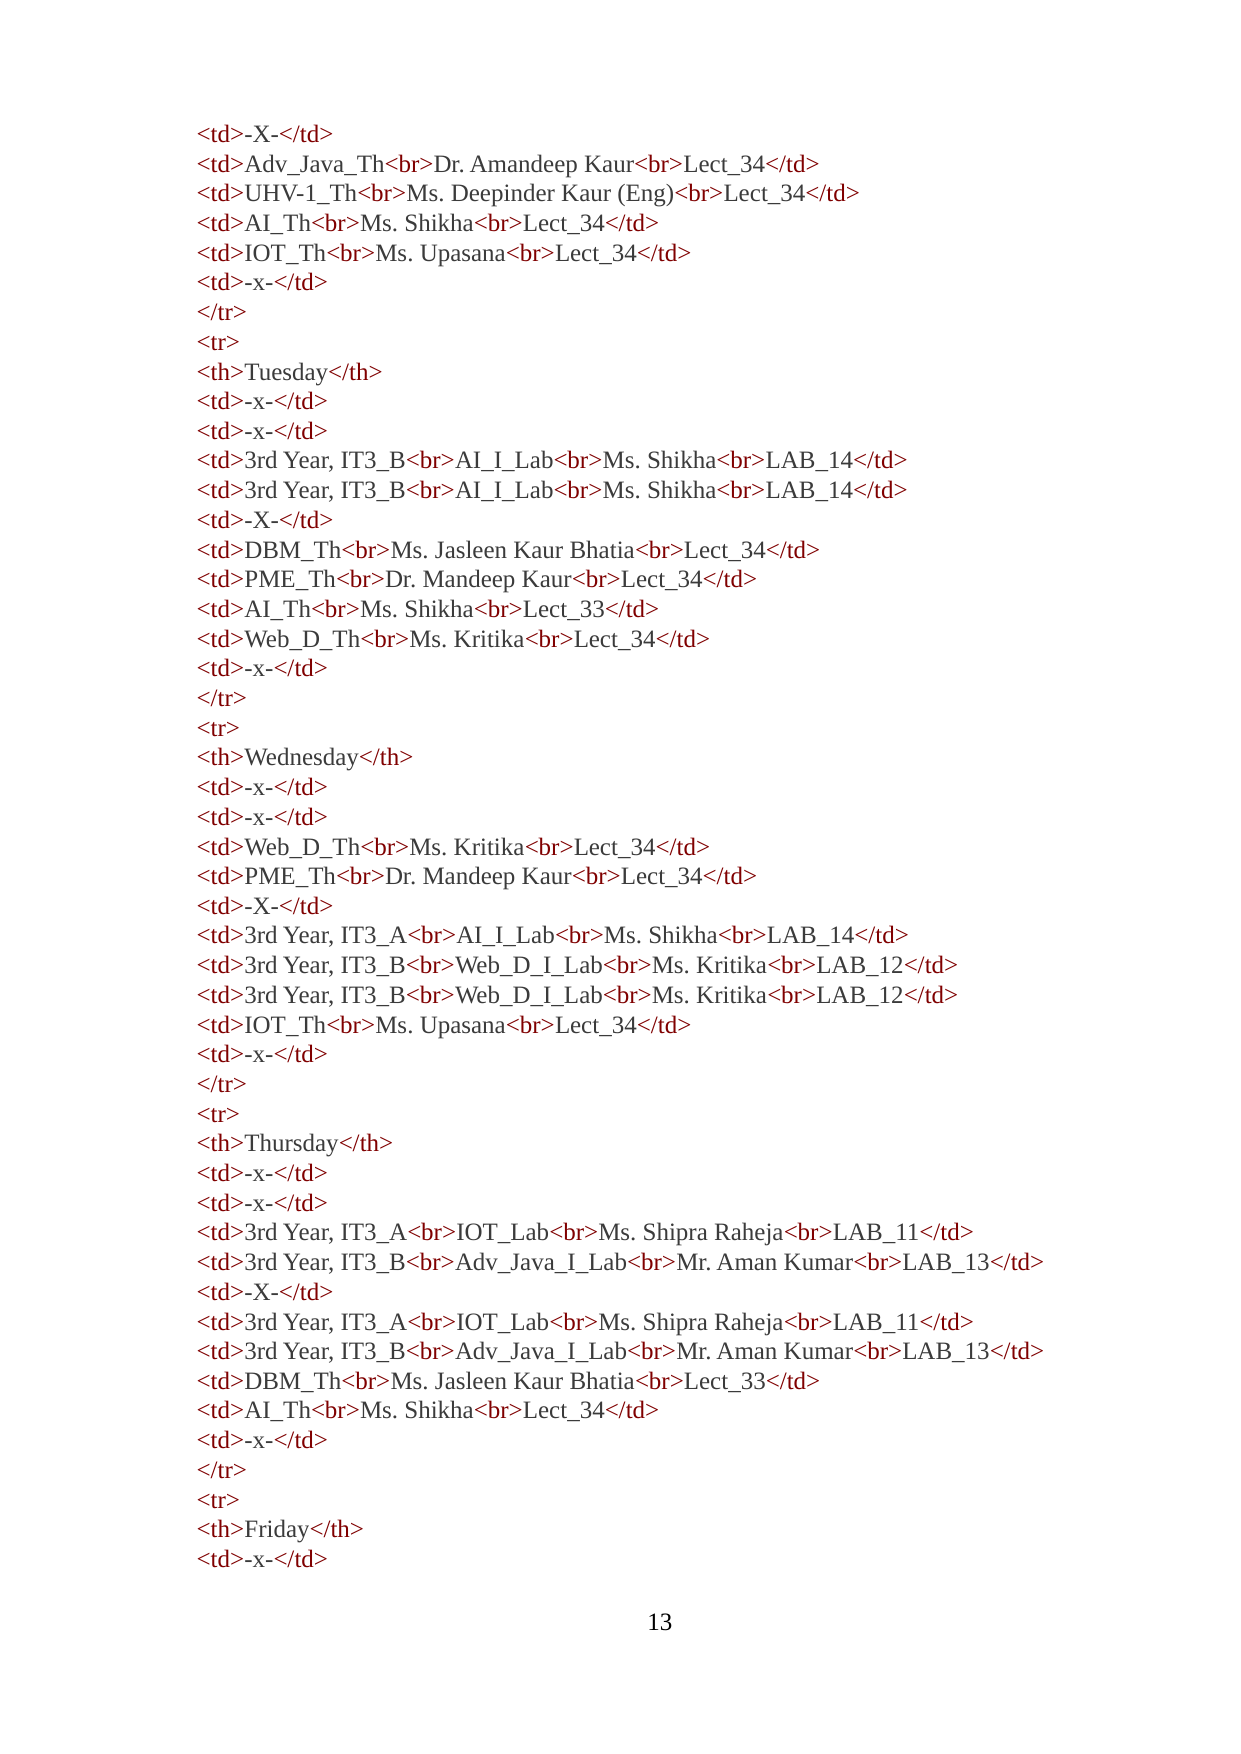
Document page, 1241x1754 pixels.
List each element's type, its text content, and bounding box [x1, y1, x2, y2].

text <td>3rd Year, IT3_A<br>IOT_Lab<br>Ms. Shipra Raheja<br>LAB_11</td> [196, 1306, 1122, 1335]
text <td>-x-</td> [196, 1424, 1122, 1454]
text </tr> [196, 1068, 1122, 1098]
text <tr> [196, 1484, 1122, 1513]
text <td>3rd Year, IT3_B<br>AI_I_Lab<br>Ms. Shikha<br>LAB_14</td> [196, 445, 1122, 474]
text <th>Tuesday</th> [196, 356, 1122, 385]
text <td>-X-</td> [196, 504, 1122, 534]
text <th>Thursday</th> [196, 1127, 1122, 1157]
text <td>-x-</td> [196, 1038, 1122, 1068]
text <th>Wednesday</th> [196, 742, 1122, 771]
text <td>-x-</td> [196, 267, 1122, 296]
text <td>-x-</td> [196, 1157, 1122, 1187]
text <td>-x-</td> [196, 1543, 1122, 1573]
text <td>3rd Year, IT3_B<br>Adv_Java_I_Lab<br>Mr. Aman Kumar<br>LAB_13</td> [196, 1335, 1122, 1365]
text <td>3rd Year, IT3_B<br>Adv_Java_I_Lab<br>Mr. Aman Kumar<br>LAB_13</td> [196, 1246, 1122, 1276]
text <td>AI_Th<br>Ms. Shikha<br>Lect_34</td> [196, 1395, 1122, 1424]
text <td>PME_Th<br>Dr. Mandeep Kaur<br>Lect_34</td> [196, 563, 1122, 593]
text <td>-x-</td> [196, 385, 1122, 415]
text <td>AI_Th<br>Ms. Shikha<br>Lect_33</td> [196, 593, 1122, 623]
text <td>Adv_Java_Th<br>Dr. Amandeep Kaur<br>Lect_34</td> [196, 148, 1122, 177]
text <td>-X-</td> [196, 118, 1122, 148]
text <td>-X-</td> [196, 1276, 1122, 1306]
text </tr> [196, 296, 1122, 326]
text <td>IOT_Th<br>Ms. Upasana<br>Lect_34</td> [196, 237, 1122, 267]
text </tr> [196, 1454, 1122, 1484]
text <td>-x-</td> [196, 771, 1122, 801]
text <td>UHV-1_Th<br>Ms. Deepinder Kaur (Eng)<br>Lect_34</td> [196, 177, 1122, 207]
text <td>3rd Year, IT3_A<br>AI_I_Lab<br>Ms. Shikha<br>LAB_14</td> [196, 920, 1122, 949]
text </tr> [196, 682, 1122, 712]
text <th>Friday</th> [196, 1513, 1122, 1543]
text <td>3rd Year, IT3_B<br>AI_I_Lab<br>Ms. Shikha<br>LAB_14</td> [196, 474, 1122, 504]
text <td>3rd Year, IT3_B<br>Web_D_I_Lab<br>Ms. Kritika<br>LAB_12</td> [196, 979, 1122, 1009]
text <td>-x-</td> [196, 1187, 1122, 1217]
text <td>3rd Year, IT3_A<br>IOT_Lab<br>Ms. Shipra Raheja<br>LAB_11</td> [196, 1217, 1122, 1246]
text <td>IOT_Th<br>Ms. Upasana<br>Lect_34</td> [196, 1009, 1122, 1038]
text <td>Web_D_Th<br>Ms. Kritika<br>Lect_34</td> [196, 623, 1122, 652]
text <td>AI_Th<br>Ms. Shikha<br>Lect_34</td> [196, 207, 1122, 237]
text <td>DBM_Th<br>Ms. Jasleen Kaur Bhatia<br>Lect_33</td> [196, 1365, 1122, 1395]
text <td>3rd Year, IT3_B<br>Web_D_I_Lab<br>Ms. Kritika<br>LAB_12</td> [196, 949, 1122, 979]
text <td>-x-</td> [196, 652, 1122, 682]
text <tr> [196, 326, 1122, 356]
text <td>-x-</td> [196, 801, 1122, 831]
text <td>-x-</td> [196, 415, 1122, 445]
text <tr> [196, 712, 1122, 742]
text <td>Web_D_Th<br>Ms. Kritika<br>Lect_34</td> [196, 831, 1122, 860]
text <td>DBM_Th<br>Ms. Jasleen Kaur Bhatia<br>Lect_34</td> [196, 534, 1122, 563]
text <td>PME_Th<br>Dr. Mandeep Kaur<br>Lect_34</td> [196, 860, 1122, 890]
text <td>-X-</td> [196, 890, 1122, 920]
text <tr> [196, 1098, 1122, 1127]
